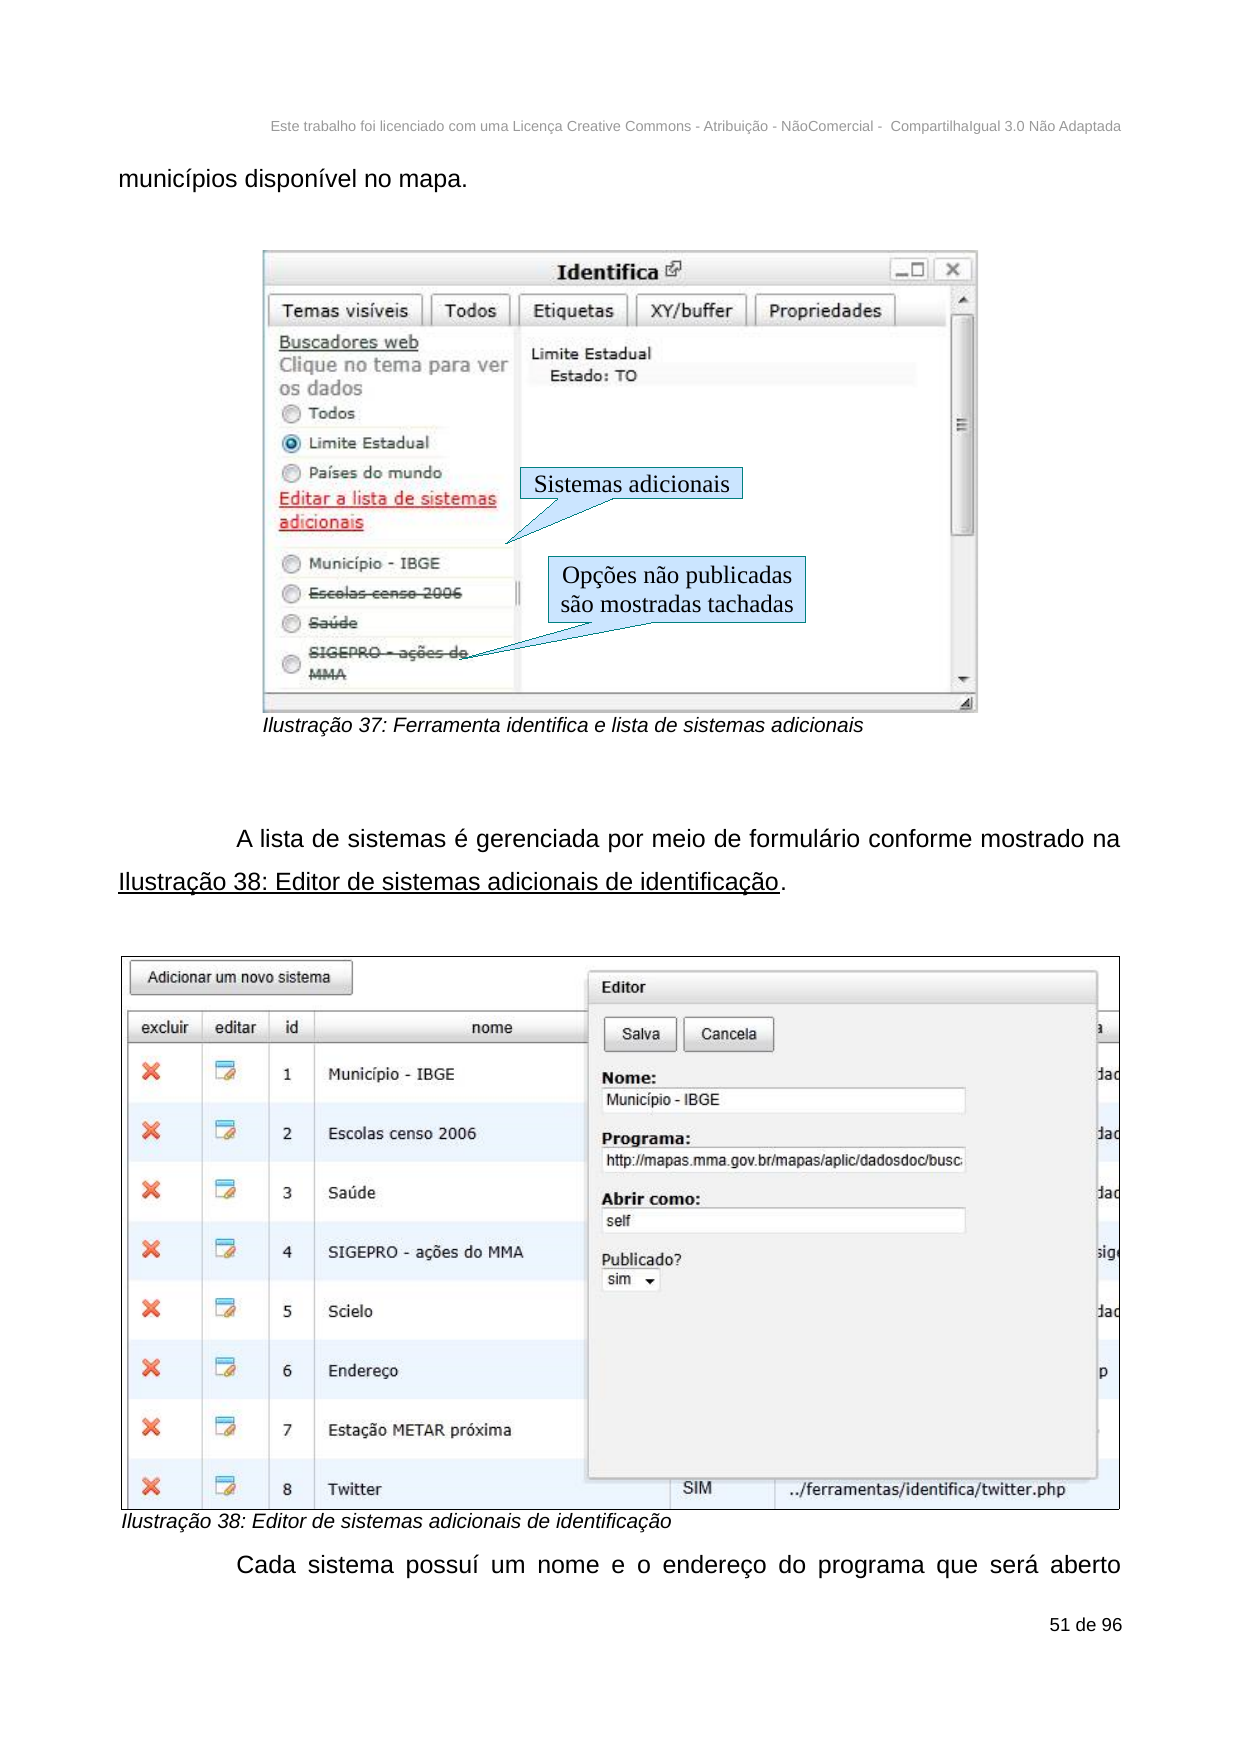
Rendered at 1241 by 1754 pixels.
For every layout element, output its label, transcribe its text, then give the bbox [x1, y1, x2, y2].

text A instalação do i3Geo pode ser testada utilizando-se o programa http://localhost/i3geo/testainstal.php. O relatório traz também informações sobre versão e bibliotecas PHP necessárias. [478, 557, 805, 655]
text municípios disponível no mapa. [118, 164, 1122, 193]
text Cada sistema possuí um nome e o endereço do programa que será aberto [118, 941, 1122, 1579]
text A lista de sistemas é gerenciada por meio de formulário conforme mostrado na Ilustração 38: Editor de sistemas adicionais de identificação. [118, 824, 1122, 896]
picture [262, 250, 979, 713]
text A instalação do i3Geo pode ser testada utilizando-se o programa http://localhost/i3geo/testainstal.php. O relatório traz também informações sobre versão e bibliotecas PHP necessárias. [506, 468, 742, 543]
picture [122, 957, 1119, 1509]
text Ilustração 37: Ferramenta identifica e lista de sistemas adicionais [262, 713, 978, 737]
text Ilustração 38: Editor de sistemas adicionais de identificação [121, 1510, 1119, 1533]
